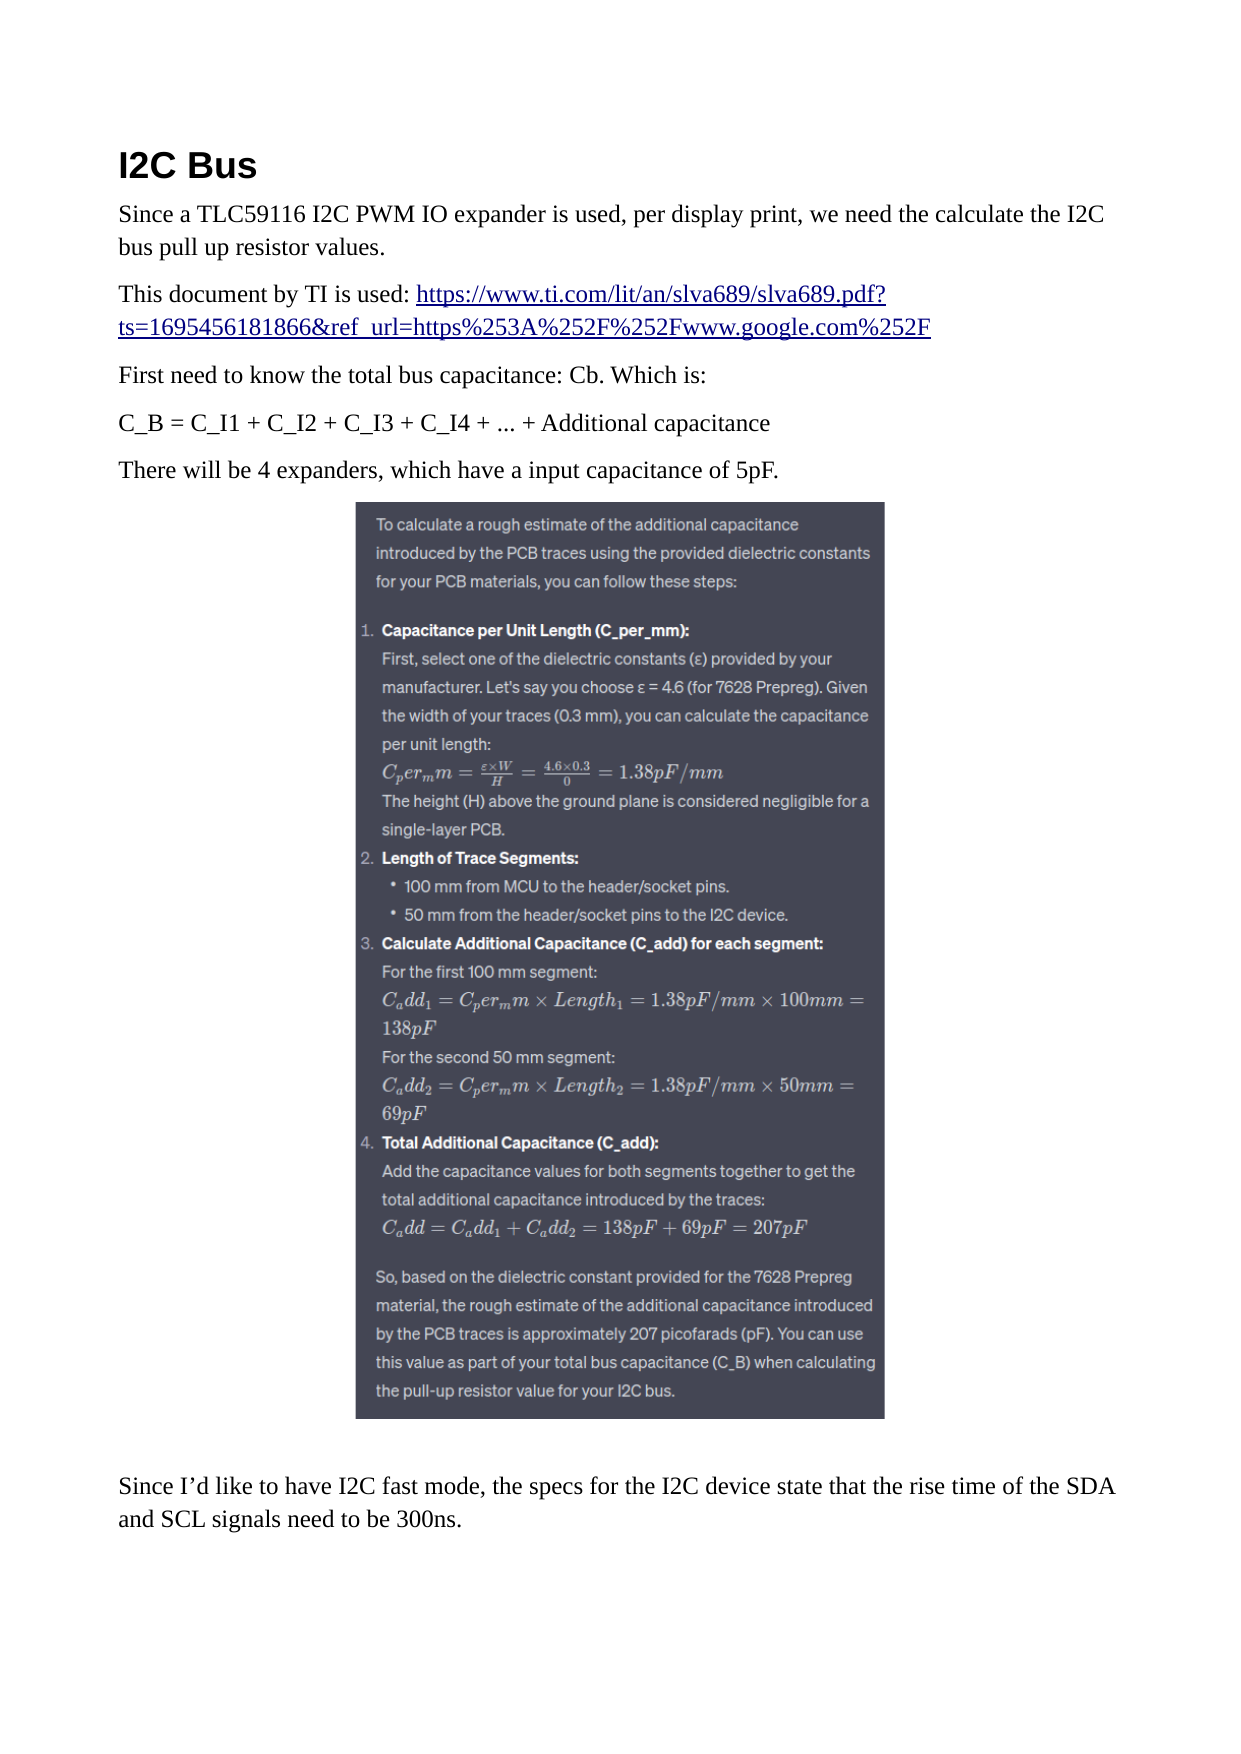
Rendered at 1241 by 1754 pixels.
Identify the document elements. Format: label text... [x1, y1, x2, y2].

text C_B = C_I1 + C_I2 + C_I3 + C_I4 + ... + Additional capacitance [118, 408, 1122, 436]
text This document by TI is used: https://www.ti.com/lit/an/slva689/slva689.pdf?ts=1695456181866&ref_url=https%253A%252F%252Fwww.google.com%252F [118, 279, 1122, 341]
text Since I’d like to have I2C fast mode, the specs for the I2C device state that the rise time of the SDA and SCL signals need to be 300ns. [118, 1471, 1122, 1532]
picture [355, 502, 885, 1419]
subtitle I2C Bus [118, 143, 1122, 186]
text Since a TLC59116 I2C PWM IO expander is used, per display print, we need the calculate the I2C bus pull up resistor values. [118, 199, 1122, 261]
text There will be 4 expanders, which have a input capacitance of 5pF. [118, 455, 1122, 484]
text First need to know the total bus capacitance: Cb. Which is: [118, 360, 1122, 389]
